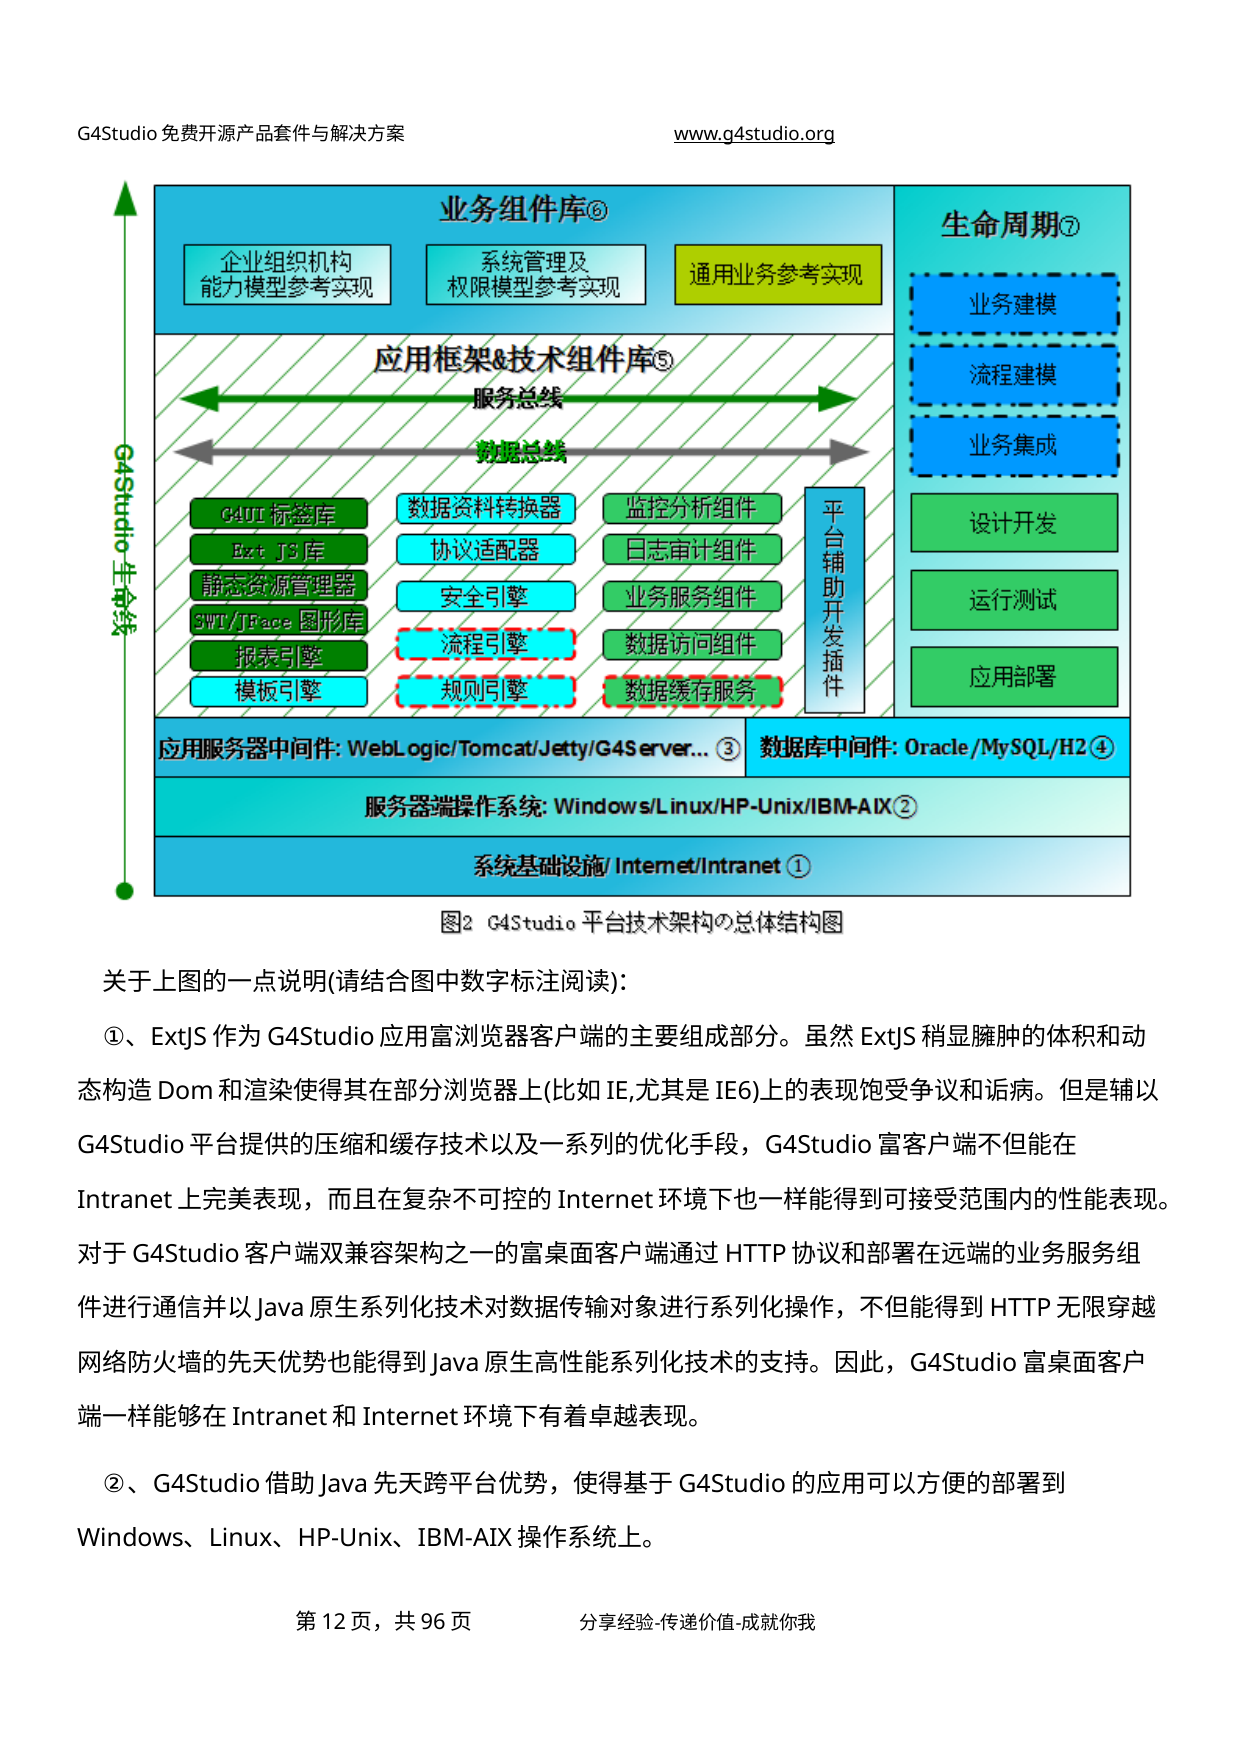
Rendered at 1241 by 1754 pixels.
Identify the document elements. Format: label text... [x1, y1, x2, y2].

text 关于上图的一点说明(请结合图中数字标注阅读)： ①、ExtJS作为G4Studio应用富浏览器客户端的主要组成部分。虽然ExtJS稍显臃肿的体积和动态构造Dom和渲染使得其在部分浏览器上(比如IE,尤其是IE6)上的表现饱受争议和诟病。但是辅以G4Studio平台提供的压缩和缓存技术以及一系列的优化手段，G4Studio富客户端不但能在Intranet上完美表现，而且在复杂不可控的Internet环境下也一样能得到可接受范围内的性能表现。对于G4Studio客户端双兼容架构之一的富桌面客户端通过HTTP协议和部署在远端的业务服务组件进行通信并以Java原生系列化技术对数据传输对象进行系列化操作，不但能得到HTTP无限穿越网络防火墙的先天优势也能得到Java原生高性能系列化技术的支持。因此，G4Studio富桌面客户端一样能够在Intranet和Internet环境下有着卓越表现。 [77, 175, 1163, 1433]
text ②、G4Studio借助Java先天跨平台优势，使得基于G4Studio的应用可以方便的部署到Windows、Linux、HP-Unix、IBM-AIX操作系统上。 [77, 1463, 1163, 1554]
picture [104, 174, 1136, 944]
